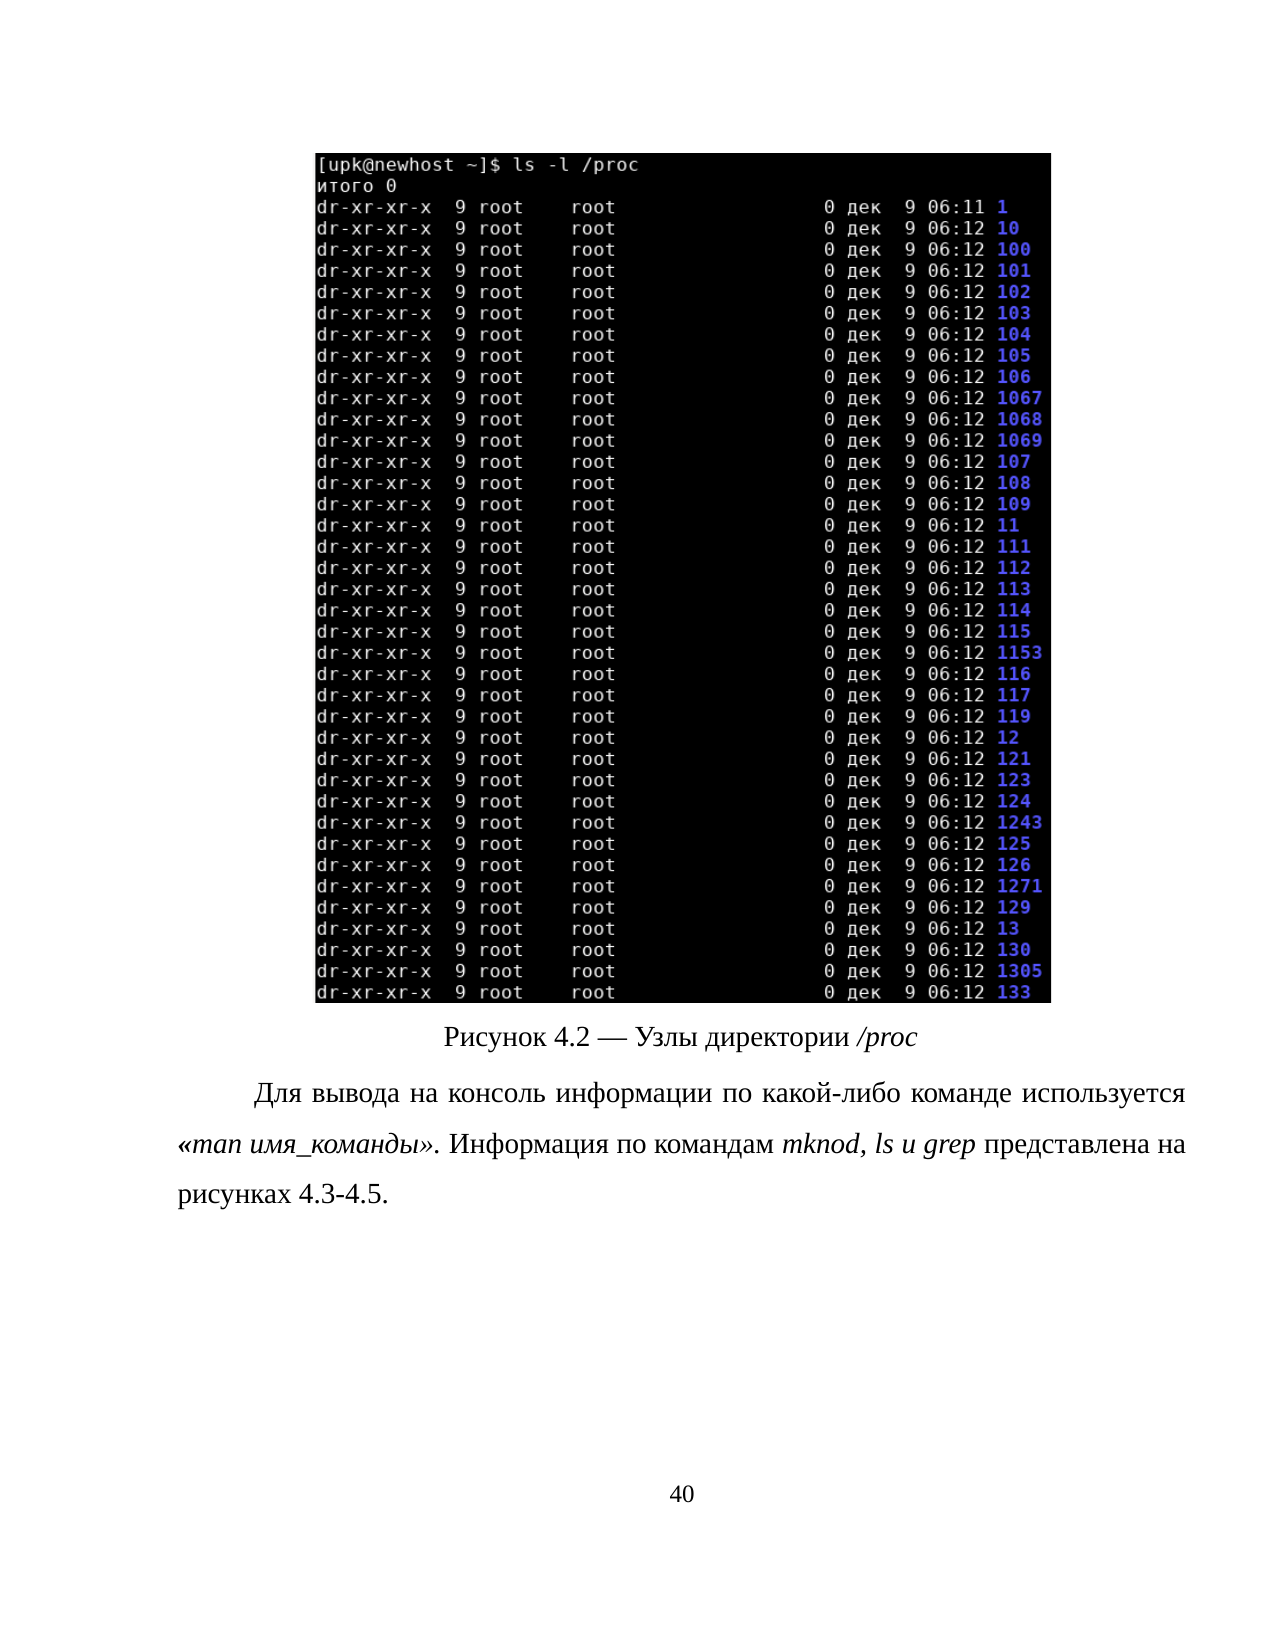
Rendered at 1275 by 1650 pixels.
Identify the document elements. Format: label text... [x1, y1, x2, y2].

picture [312, 153, 1052, 1003]
text Для вывода на консоль информации по какой-либо команде используется «man имя_команды». Информация по командам mknod, ls и grep представлена на рисунках 4.3-4.5. [177, 1076, 1186, 1210]
text Рисунок 4.2 — Узлы директории /proc [177, 142, 1186, 1053]
